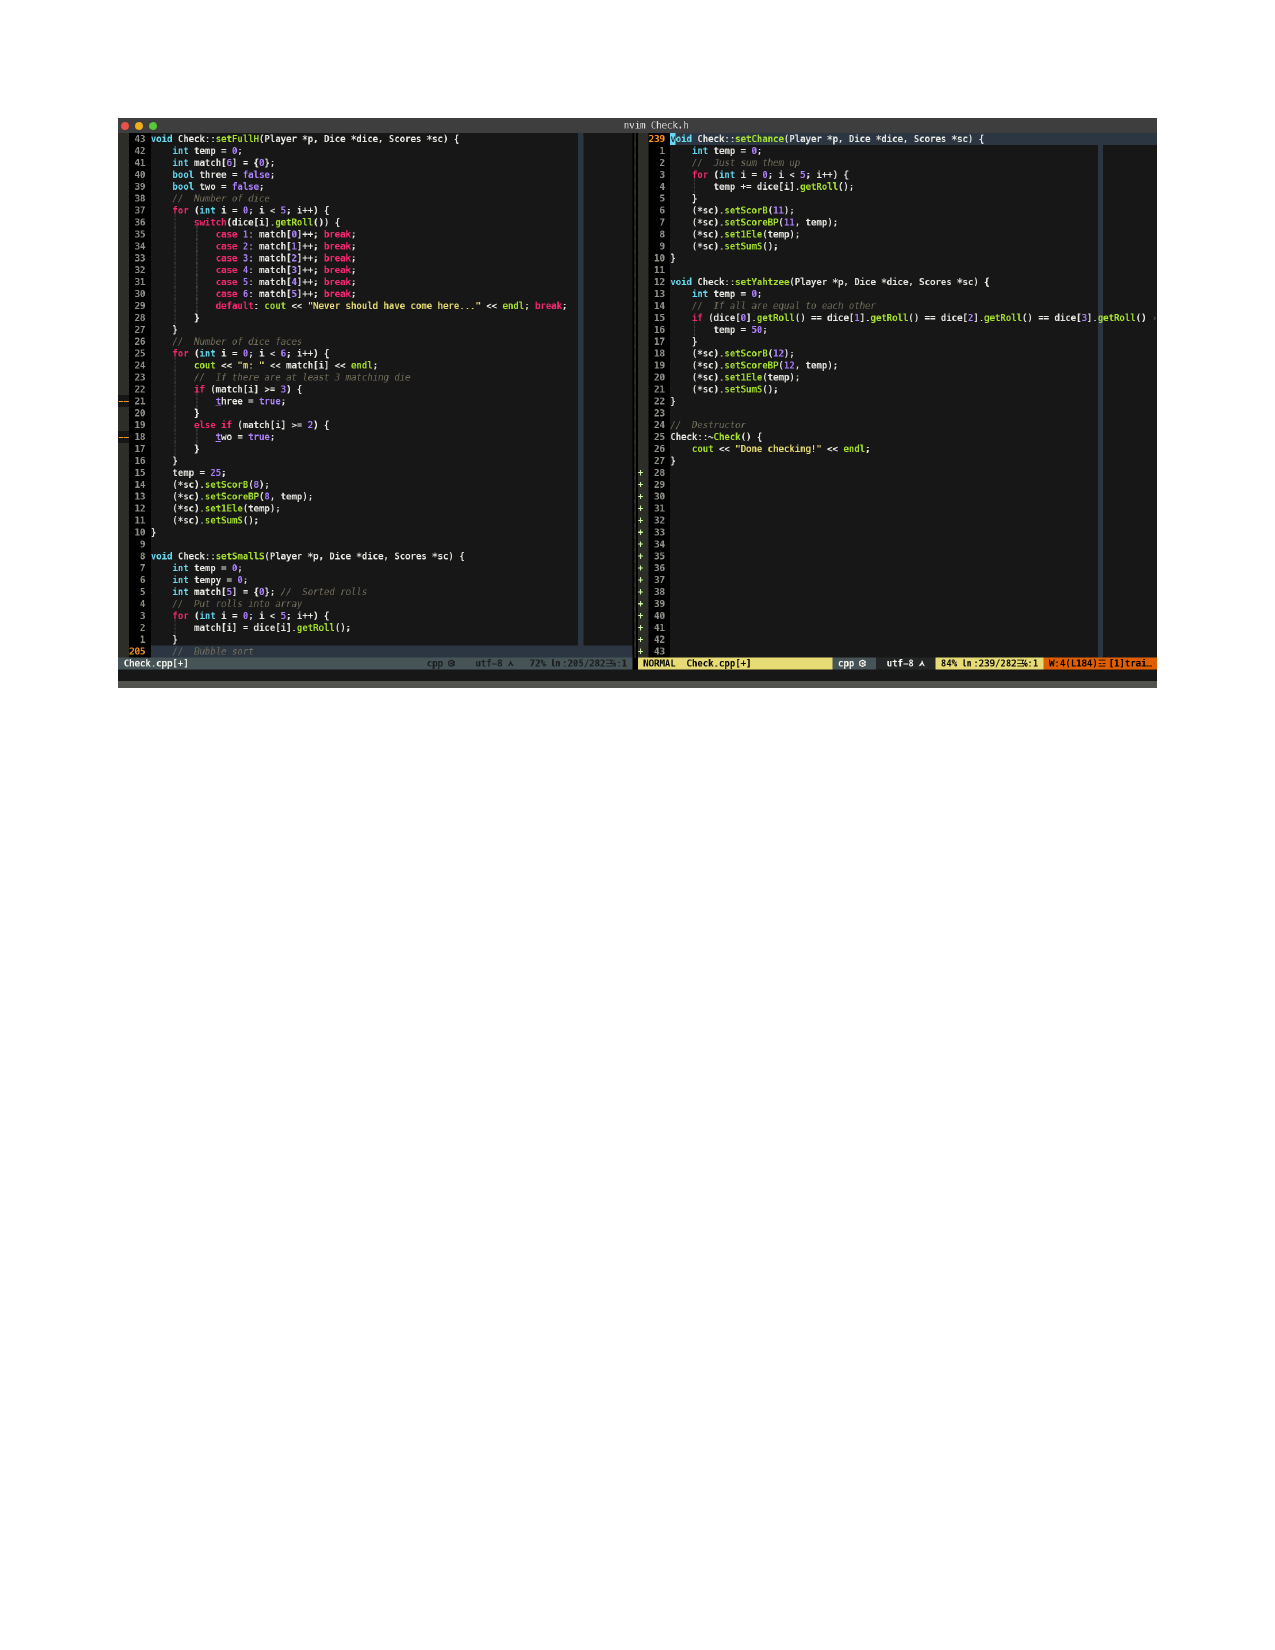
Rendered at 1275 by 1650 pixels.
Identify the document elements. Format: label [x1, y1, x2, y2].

picture [118, 118, 1157, 688]
